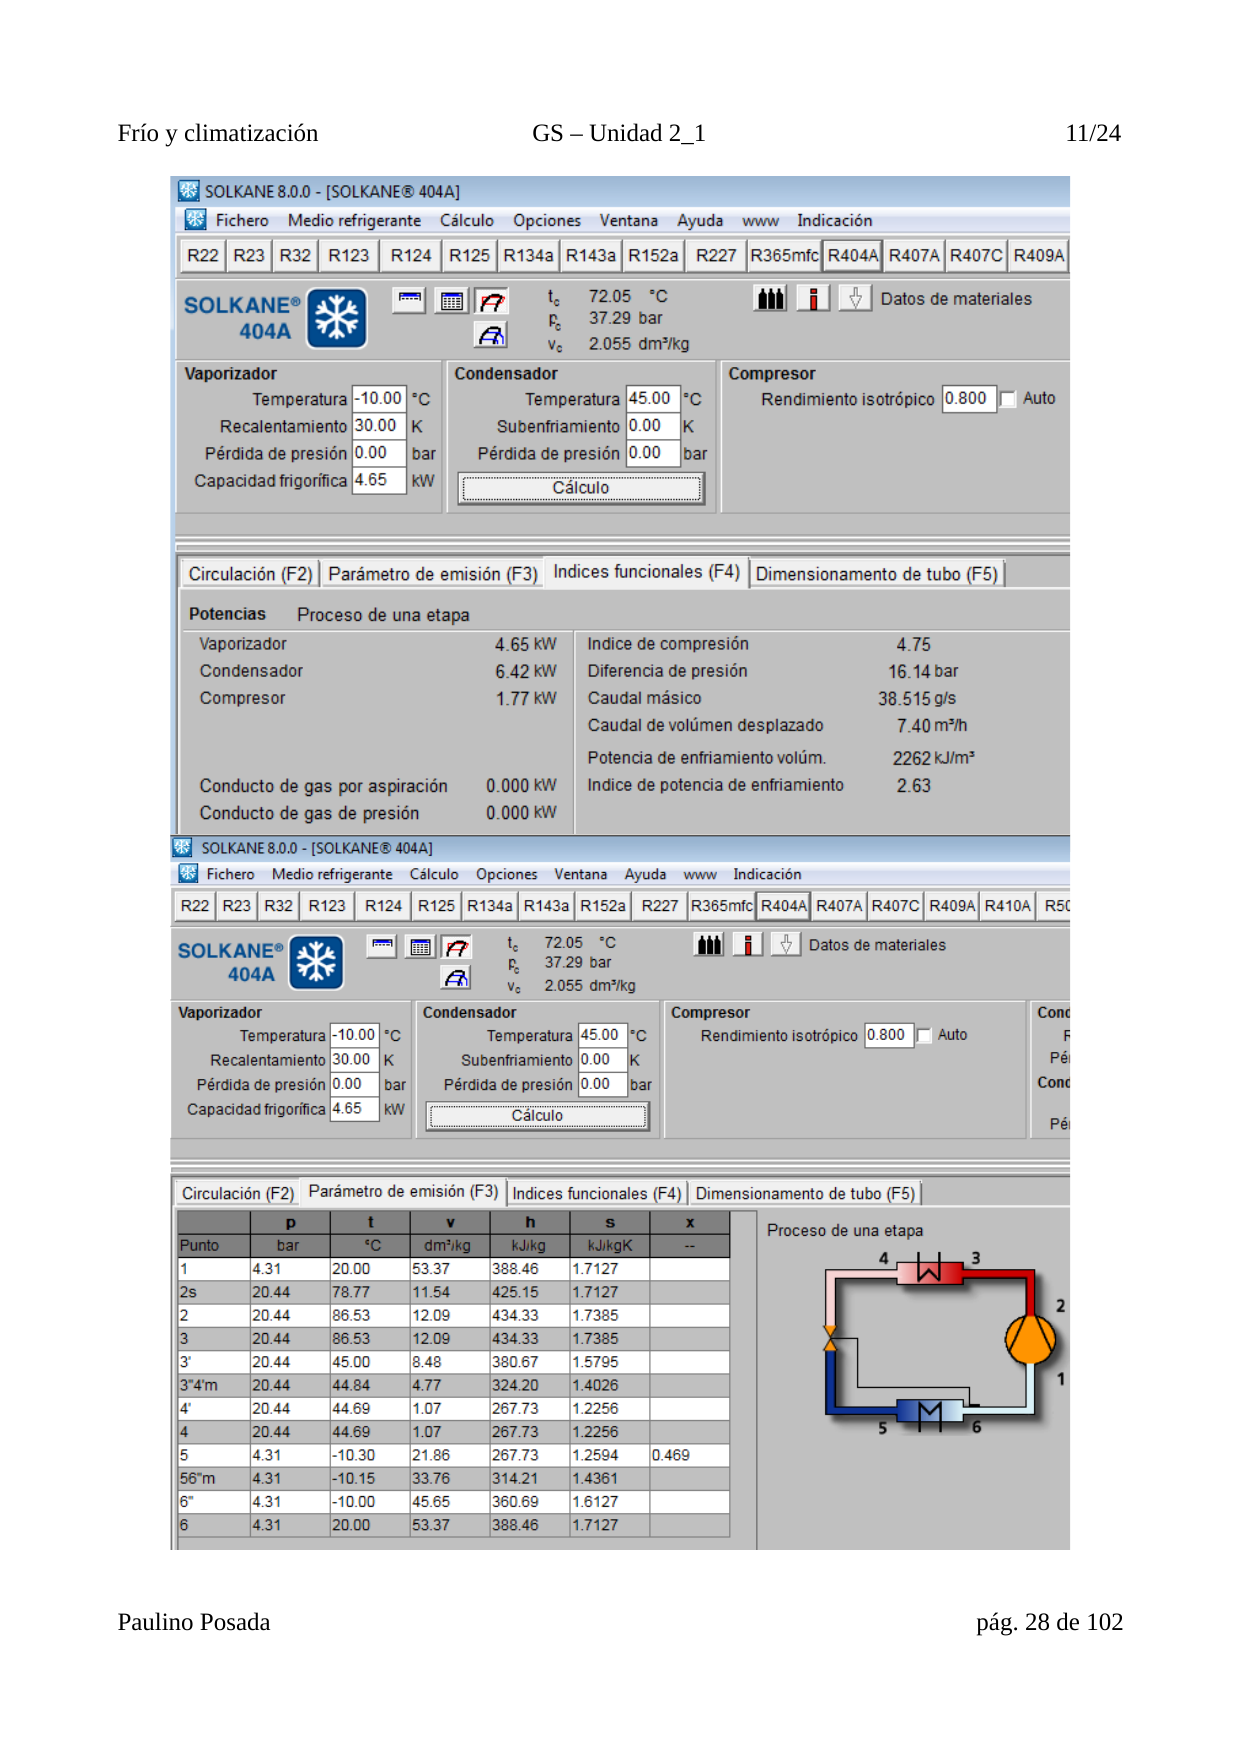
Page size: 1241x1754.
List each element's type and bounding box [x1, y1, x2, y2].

picture [170, 176, 1071, 1550]
